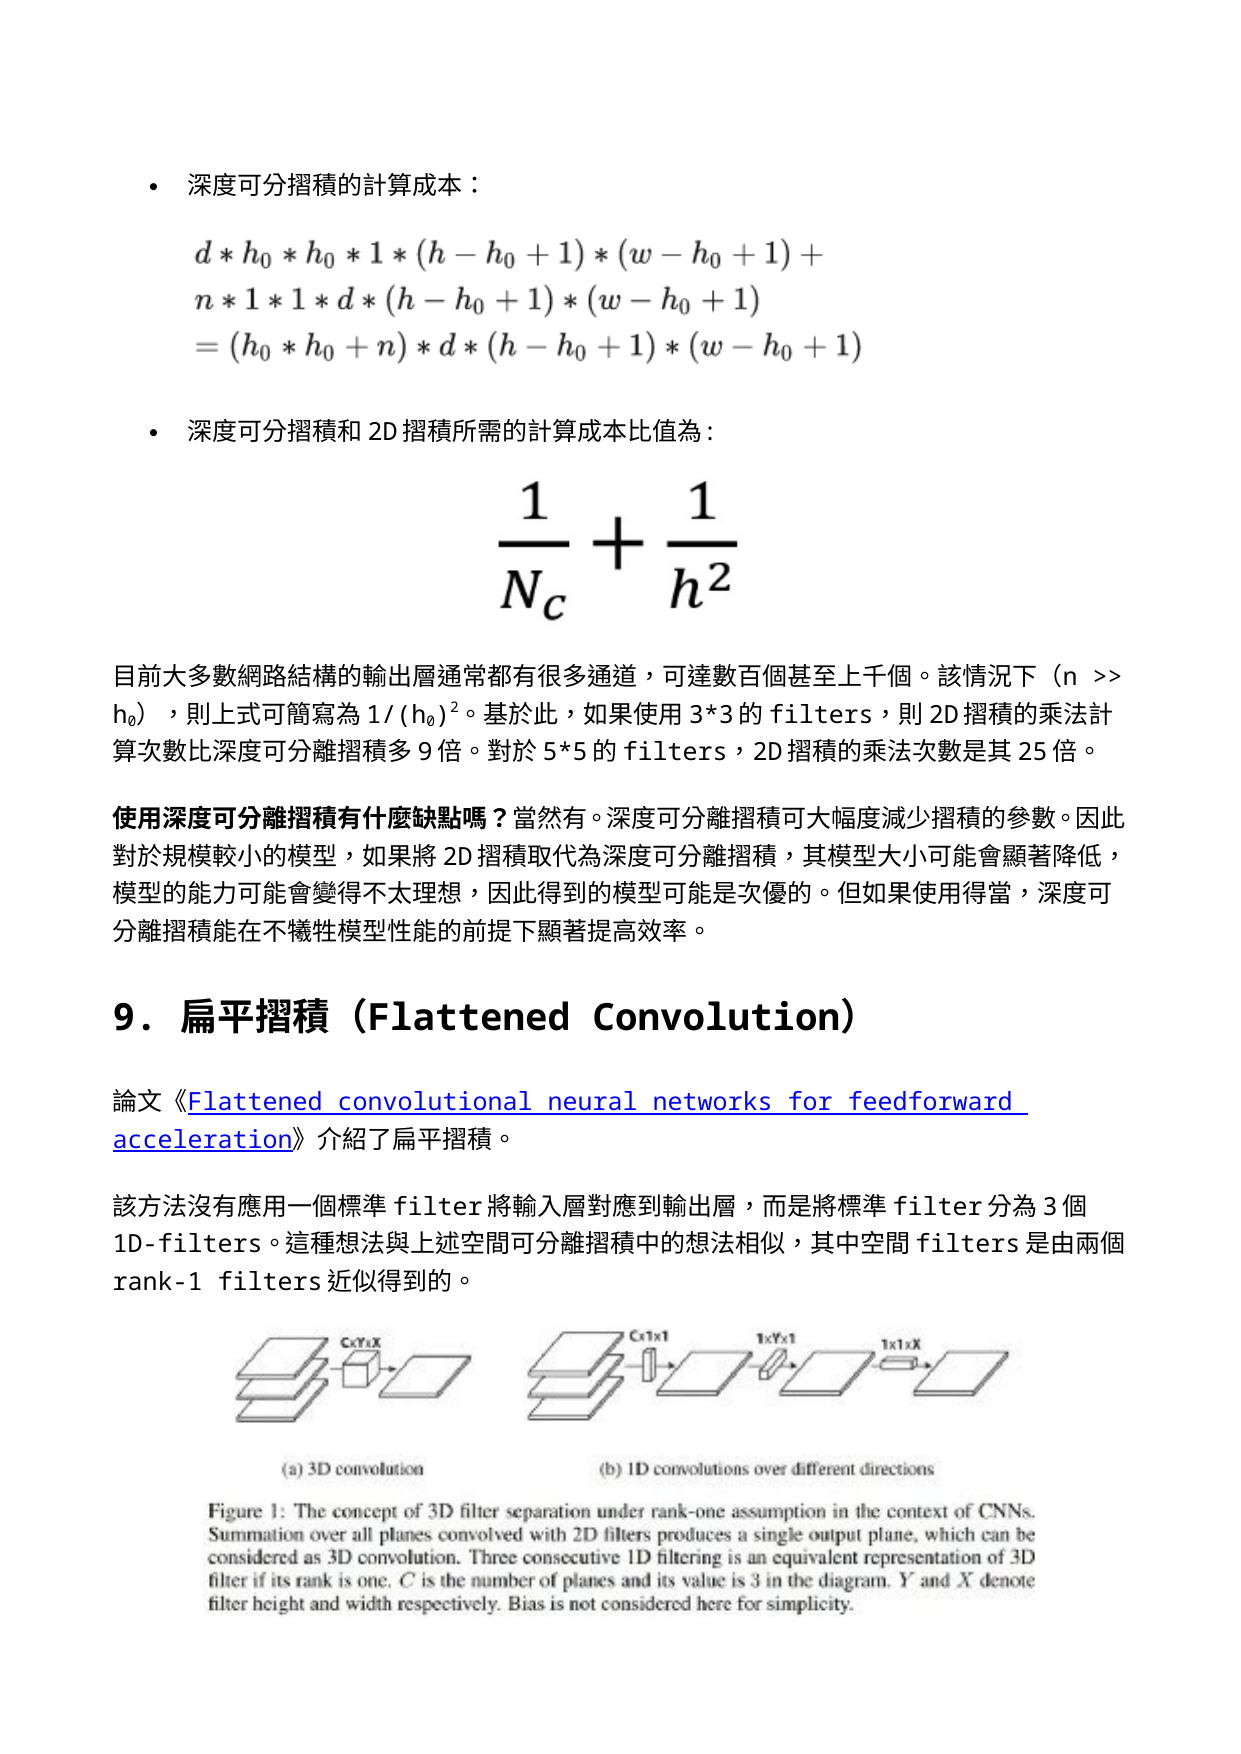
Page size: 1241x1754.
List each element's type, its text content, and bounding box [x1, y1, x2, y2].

text 使用深度可分離摺積有什麼缺點嗎？當然有。深度可分離摺積可大幅度減少摺積的參數。因此對於規模較小的模型，如果將2D摺積取代為深度可分離摺積，其模型大小可能會顯著降低，模型的能力可能會變得不太理想，因此得到的模型可能是次優的。但如果使用得當，深度可分離摺積能在不犧牲模型性能的前提下顯著提高效率。 [112, 798, 1125, 948]
list 深度可分摺積的計算成本： [150, 164, 1125, 202]
picture [187, 231, 880, 377]
list 深度可分摺積和2D摺積所需的計算成本比值為: [150, 410, 1125, 448]
text 該方法沒有應用一個標準filter將輸入層對應到輸出層，而是將標準filter分為3個1D-filters。這種想法與上述空間可分離摺積中的想法相似，其中空間filters是由兩個rank-1 filters近似得到的。 [112, 1185, 1125, 1298]
text 目前大多數網路結構的輸出層通常都有很多通道，可達數百個甚至上千個。該情況下（n >> h0），則上式可簡寫為1/(h0)2。基於此，如果使用3*3的filters，則2D摺積的乘法計算次數比深度可分離摺積多9倍。對於5*5的filters，2D摺積的乘法次數是其25倍。 [112, 656, 1125, 769]
subtitle 9. 扁平摺積（Flattened Convolution） [112, 977, 1125, 1052]
picture [202, 1327, 1035, 1619]
picture [488, 477, 750, 627]
text 論文《Flattened convolutional neural networks for feedforward acceleration》介紹了扁平摺積。 [112, 1081, 1125, 1156]
